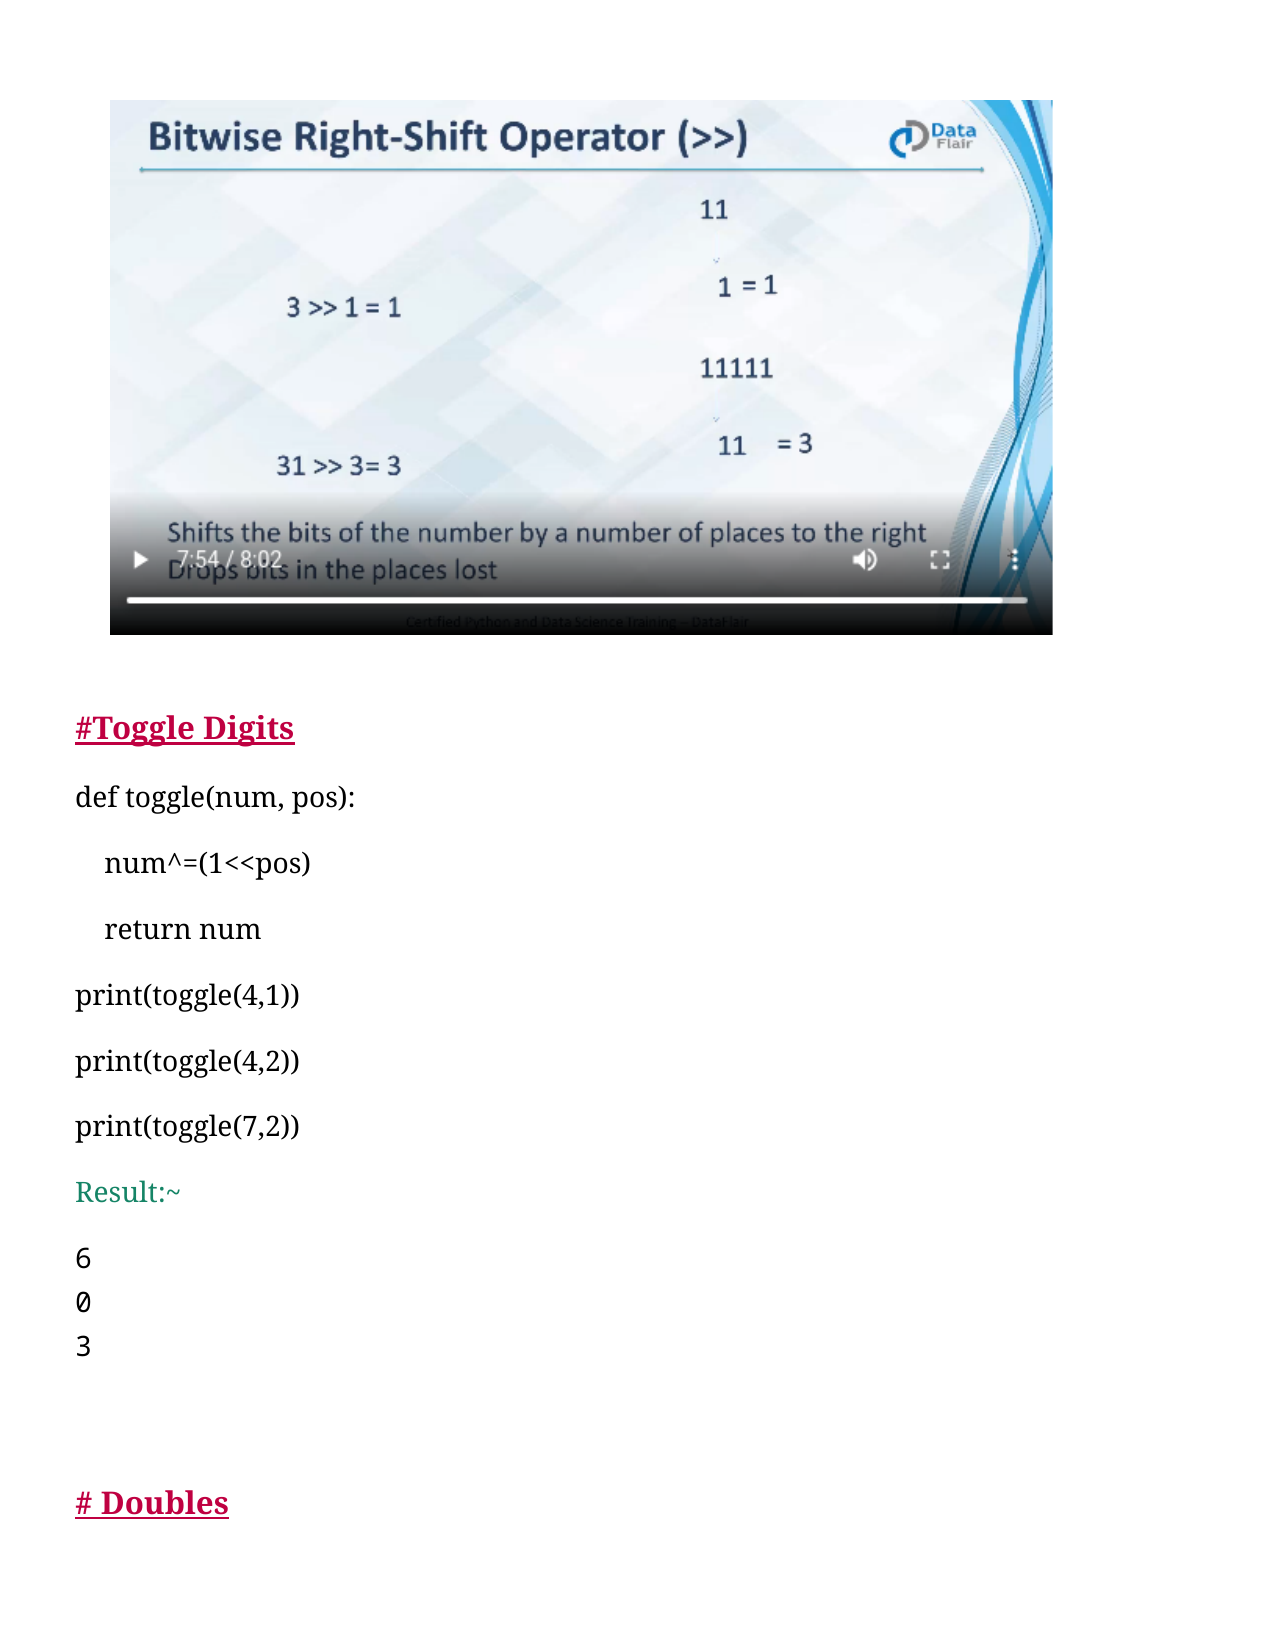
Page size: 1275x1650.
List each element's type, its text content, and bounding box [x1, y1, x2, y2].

picture [110, 100, 1103, 635]
text #Toggle Digits [75, 706, 1200, 749]
text def toggle(num, pos): [75, 777, 1200, 815]
text Result:~ [75, 1173, 1200, 1211]
text return num [75, 909, 1200, 947]
text # Doubles [75, 1481, 1200, 1523]
text print(toggle(4,1)) [75, 975, 1200, 1013]
text print(toggle(4,2)) [75, 1041, 1200, 1079]
text num^=(1<<pos) [75, 843, 1200, 881]
text print(toggle(7,2)) [75, 1107, 1200, 1145]
text 6 0 3 [75, 1239, 1200, 1453]
